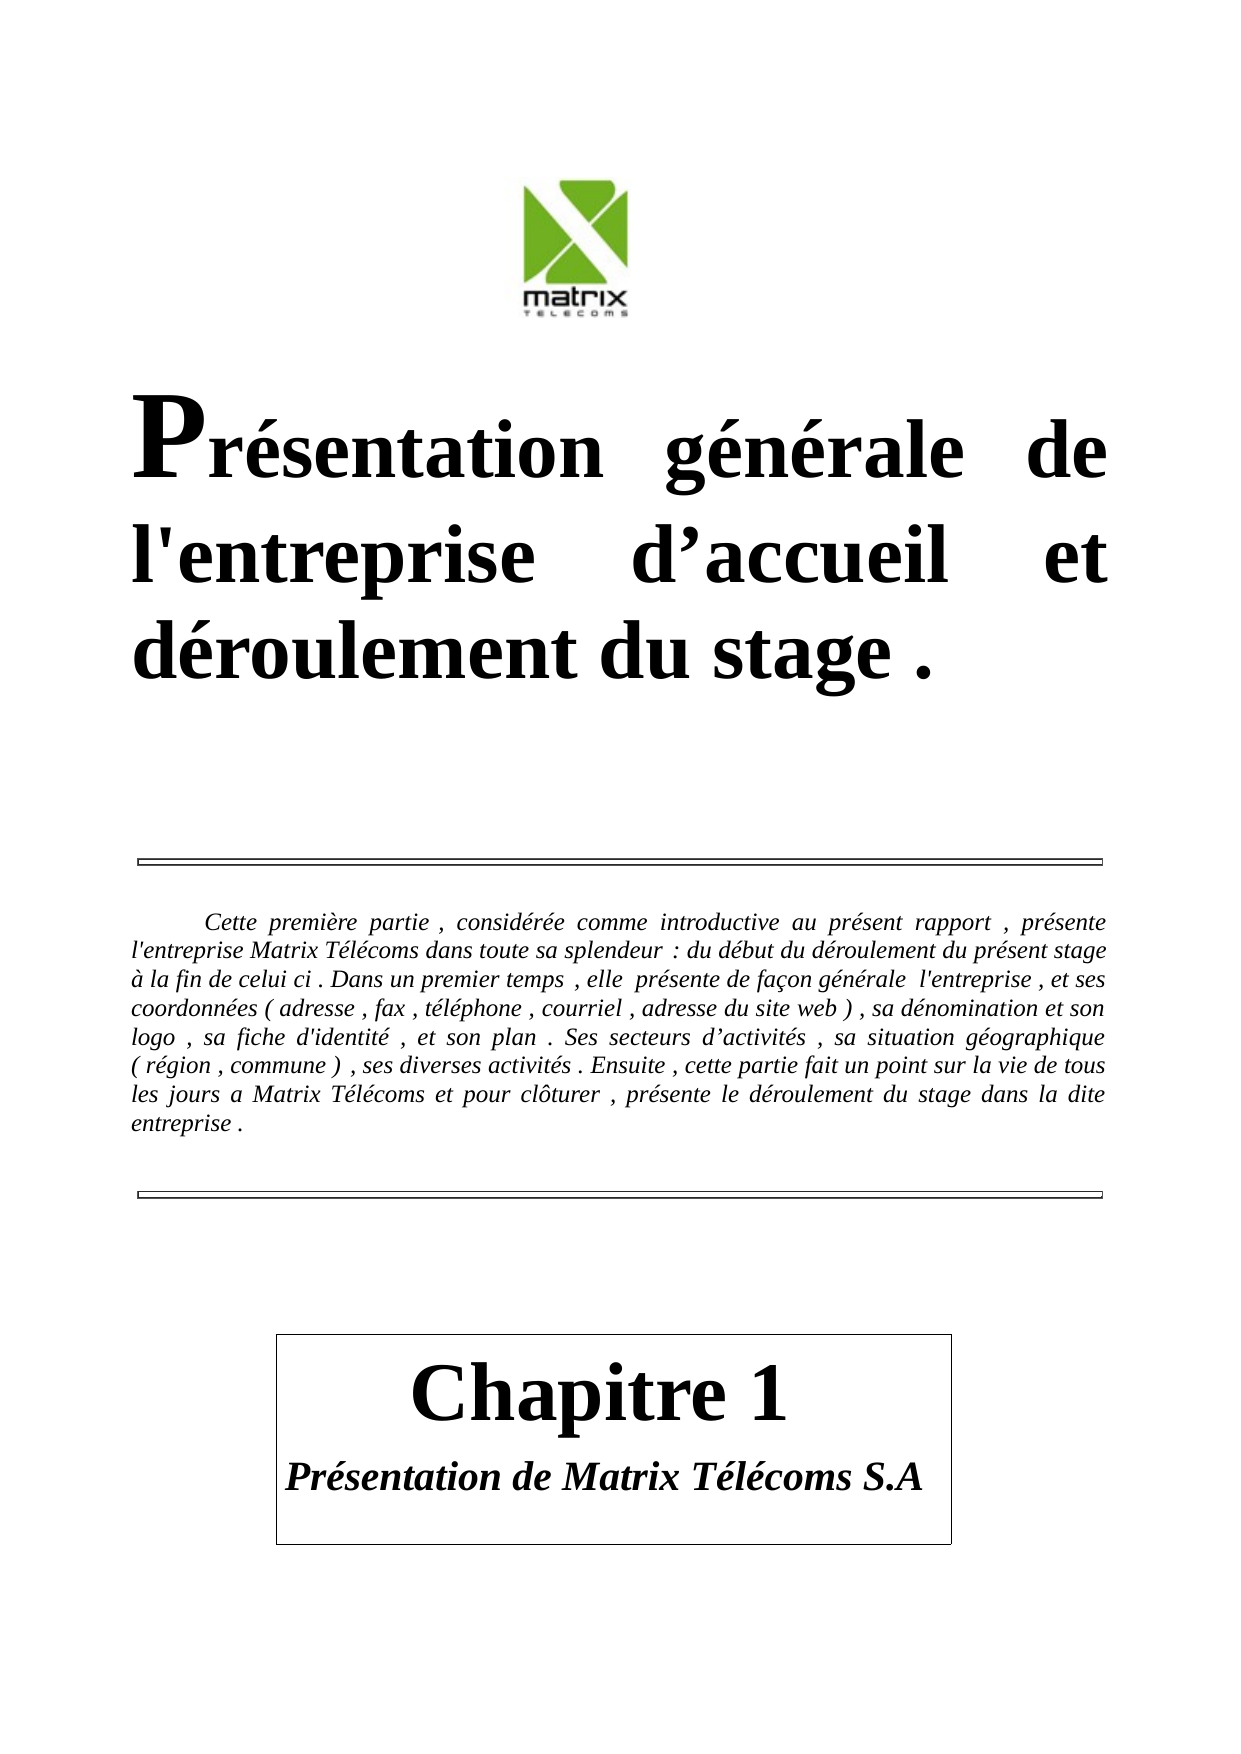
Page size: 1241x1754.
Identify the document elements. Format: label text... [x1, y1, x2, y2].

picture [405, 177, 747, 318]
text Présentation générale de l'entreprise d’accueil et déroulement du stage . [131, 361, 1109, 696]
text Cette première partie , considérée comme introductive au présent rapport , présente l'entreprise Matrix Télécoms dans toute sa splendeur : du début du déroulement du présent stage à la fin de celui ci . Dans un premier temps , elle présente de façon générale l'entreprise , et ses coordonnées ( adresse , fax , téléphone , courriel , adresse du site web ) , sa dénomination et son logo , sa fiche d'identité , et son plan . Ses secteurs d’activités , sa situation géographique ( région , commune ) , ses diverses activités . Ensuite , cette partie fait un point sur la vie de tous les jours a Matrix Télécoms et pour clôturer , présente le déroulement du stage dans la dite entreprise . [131, 907, 1109, 1137]
text Chapitre 1 [284, 1343, 942, 1439]
text Présentation de Matrix Télécoms S.A [284, 1451, 942, 1499]
